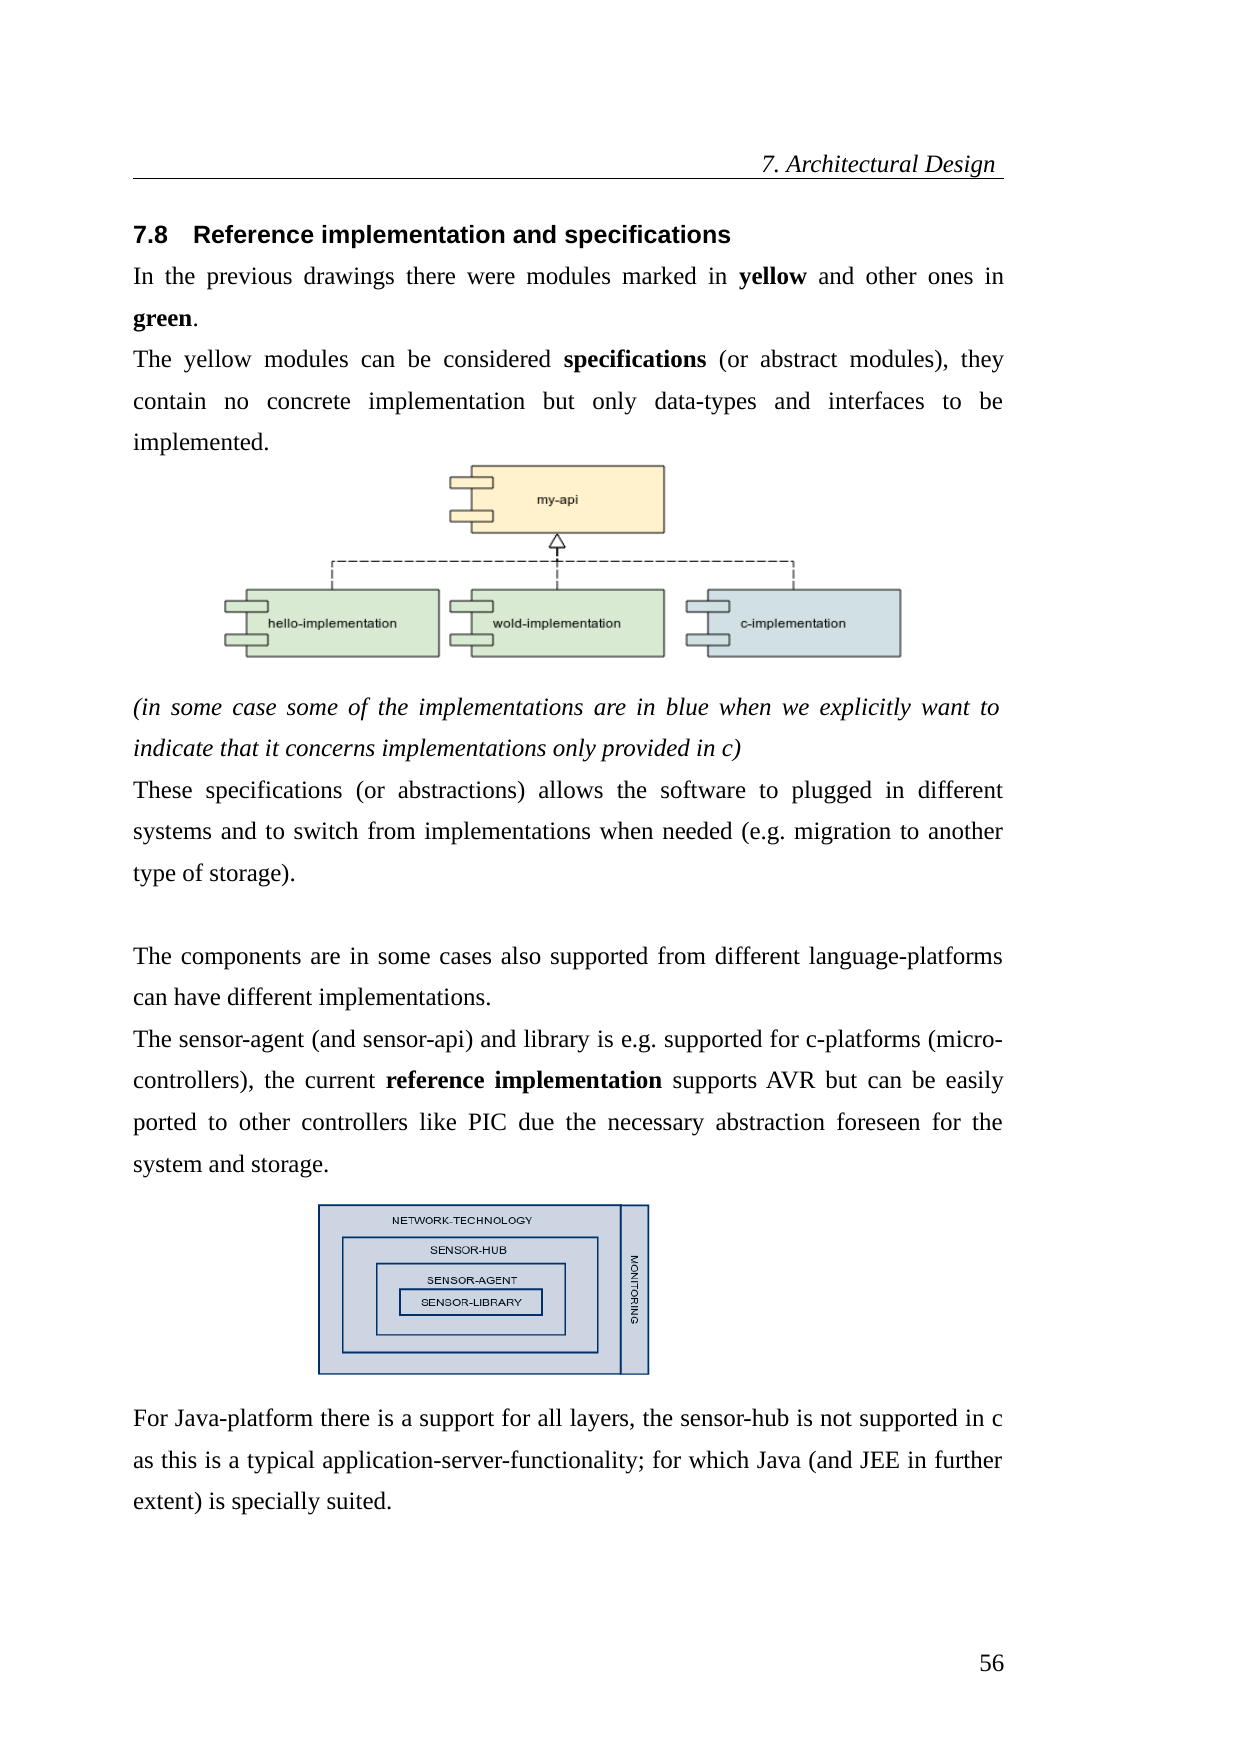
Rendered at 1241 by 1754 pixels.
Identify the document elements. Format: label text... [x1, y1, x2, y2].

picture [310, 1190, 665, 1391]
text These specifications (or abstractions) allows the software to plugged in different systems and to switch from implementations when needed (e.g. migration to another type of storage). [133, 776, 1004, 887]
text (in some case some of the implementations are in blue when we explicitly want to indicate that it concerns implementations only provided in c) [133, 470, 1004, 762]
subtitle Reference implementation and specifications [133, 220, 1004, 248]
text The yellow modules can be considered specifications (or abstract modules), they contain no concrete implementation but only data-types and interfaces to be implemented. [133, 345, 1004, 456]
text The components are in some cases also supported from different language-platforms can have different implementations. [133, 942, 1004, 1011]
text In the previous drawings there were modules marked in yellow and other ones in green. [133, 262, 1004, 331]
text For Java-platform there is a support for all layers, the sensor-hub is not supported in c as this is a typical application-server-functionality; for which Java (and JEE in further extent) is specially suited. [133, 1191, 1004, 1515]
picture [214, 456, 923, 679]
text The sensor-agent (and sensor-api) and library is e.g. supported for c-platforms (micro-controllers), the current reference implementation supports AVR but can be easily ported to other controllers like PIC due the necessary abstraction foreseen for the system and storage. [133, 1025, 1004, 1177]
